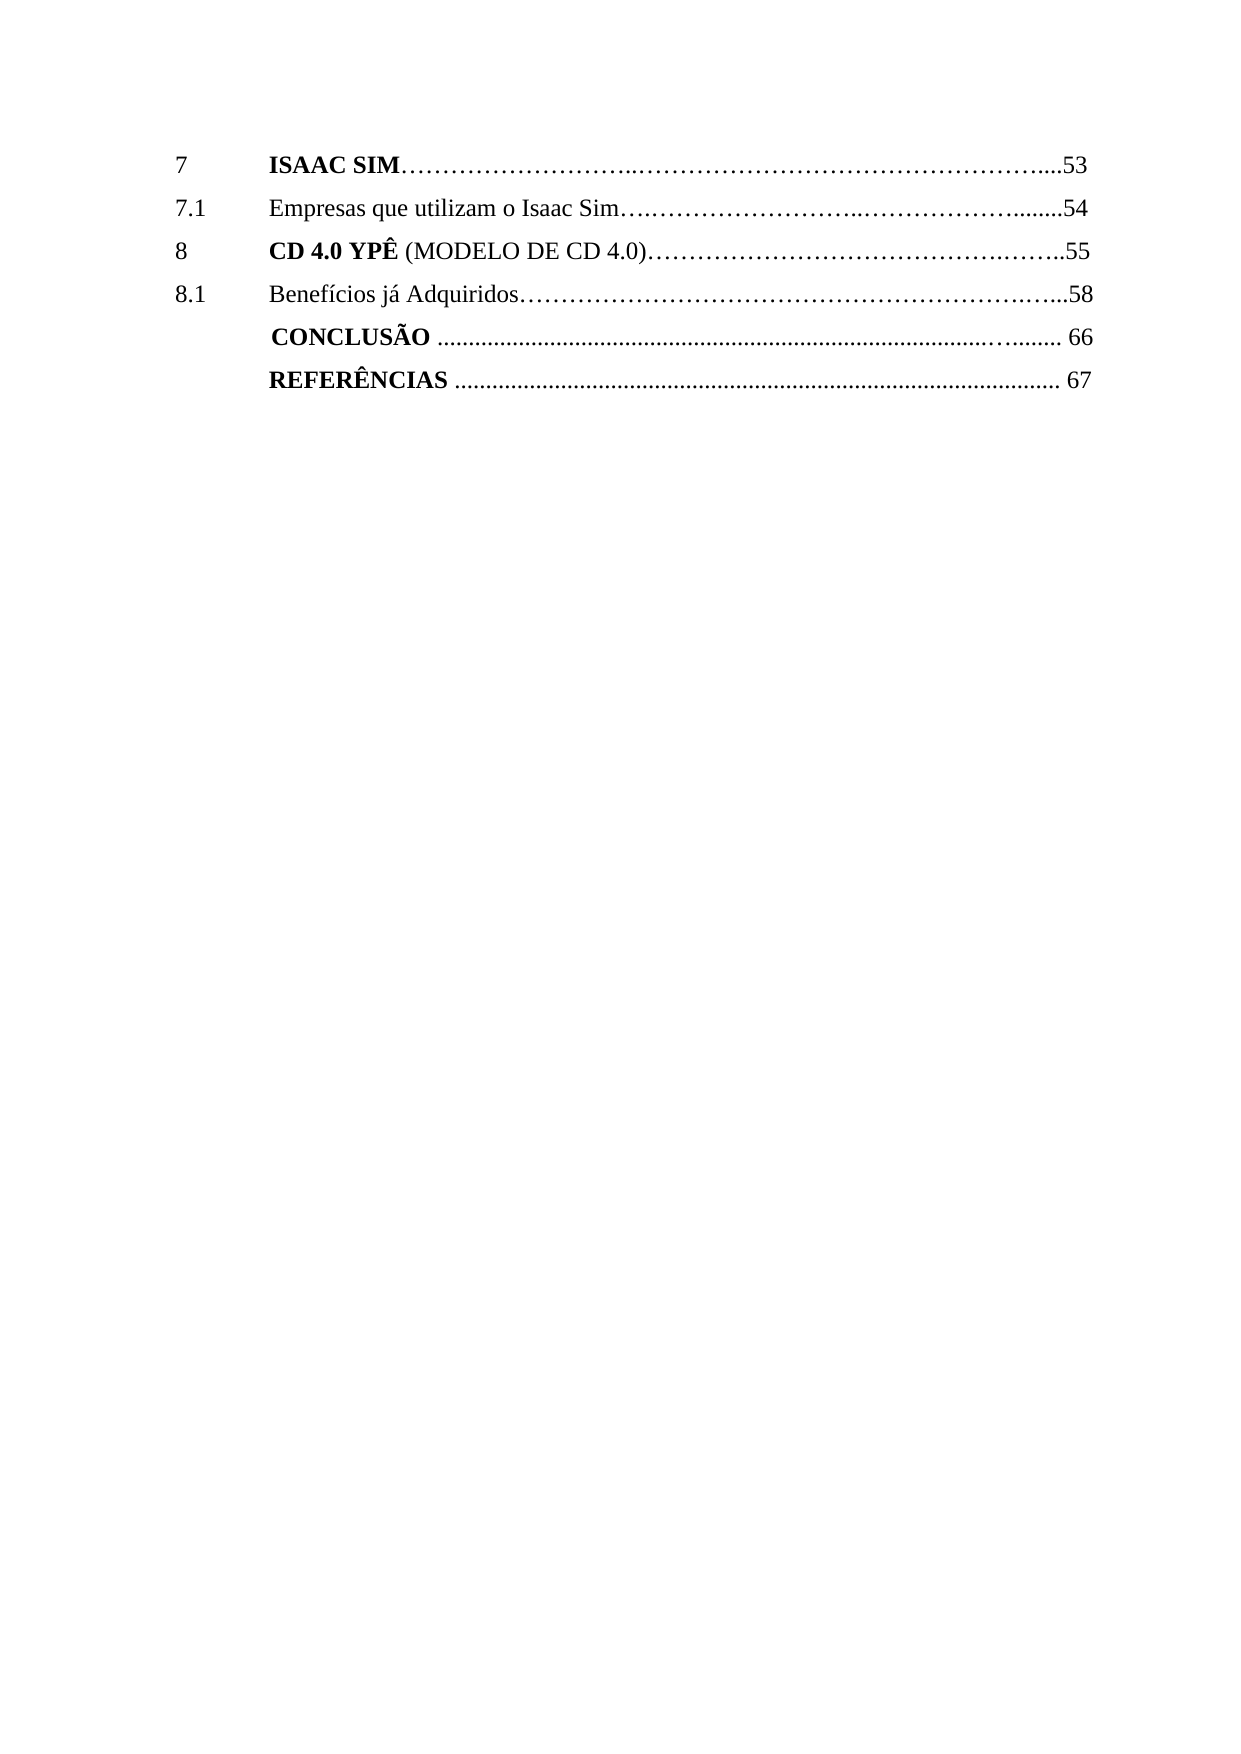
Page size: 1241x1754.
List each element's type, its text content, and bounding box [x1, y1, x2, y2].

text 7.1 Empresas que utilizam o Isaac Sim….……………………..………………........54 [175, 193, 1123, 222]
text 7 ISAAC SIM………………………..…………………………………………....53 [175, 150, 1123, 179]
text 8 CD 4.0 YPÊ (MODELO DE CD 4.0)…………………………………….……..55 [175, 236, 1123, 265]
text 8.1 Benefícios já Adquiridos…………………………………………………….…...58 [175, 279, 1123, 308]
text REFERÊNCIAS ................................................................................................. 67 [175, 366, 1123, 394]
text CONCLUSÃO ........................................................................................…........ 66 [177, 322, 1123, 351]
